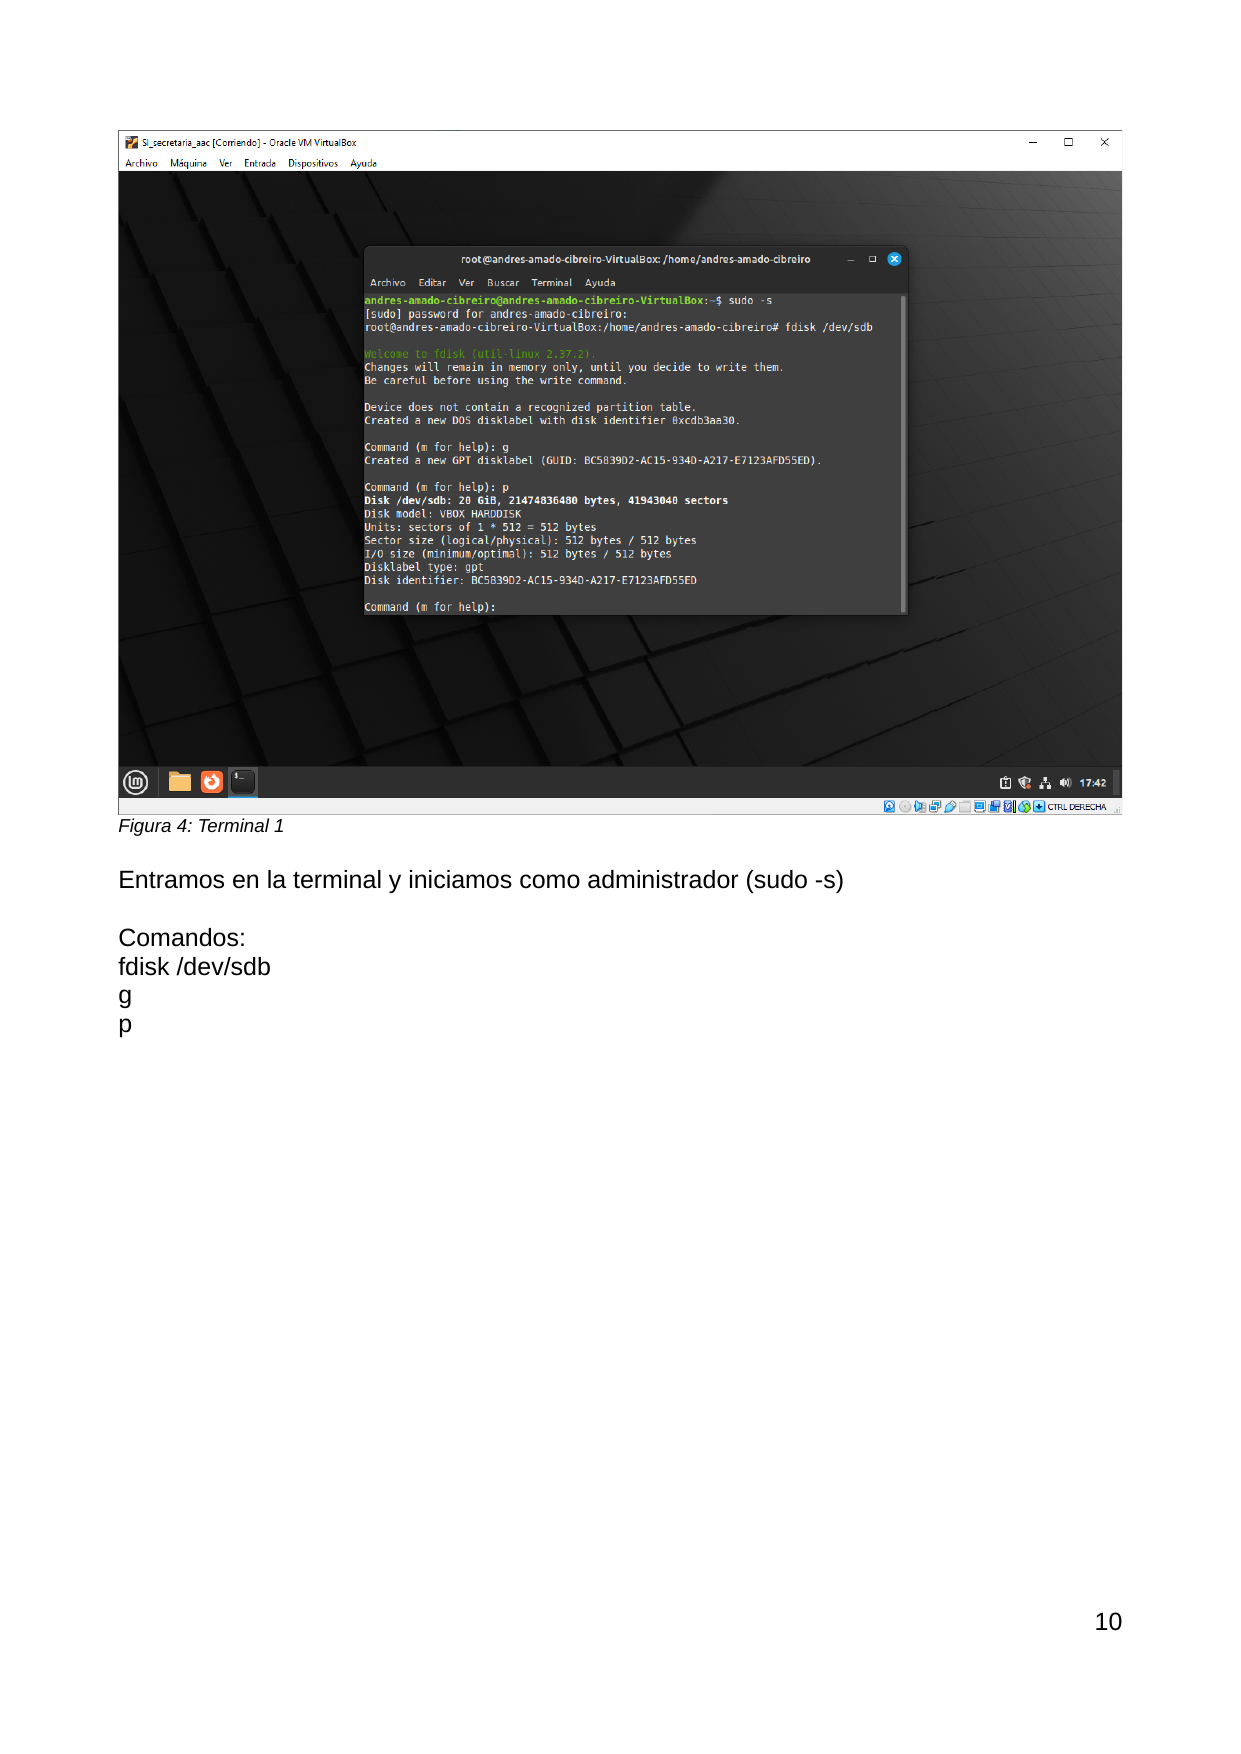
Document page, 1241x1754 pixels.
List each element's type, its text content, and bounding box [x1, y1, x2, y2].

text g [118, 980, 1122, 1009]
text Entramos en la terminal y iniciamos como administrador (sudo -s) [118, 865, 1122, 894]
text Comandos: [118, 923, 1122, 952]
picture [118, 130, 1123, 815]
text fdisk /dev/sdb [118, 952, 1122, 980]
text Figura 4: Terminal 1 [118, 815, 1122, 837]
text p [118, 1009, 1122, 1038]
